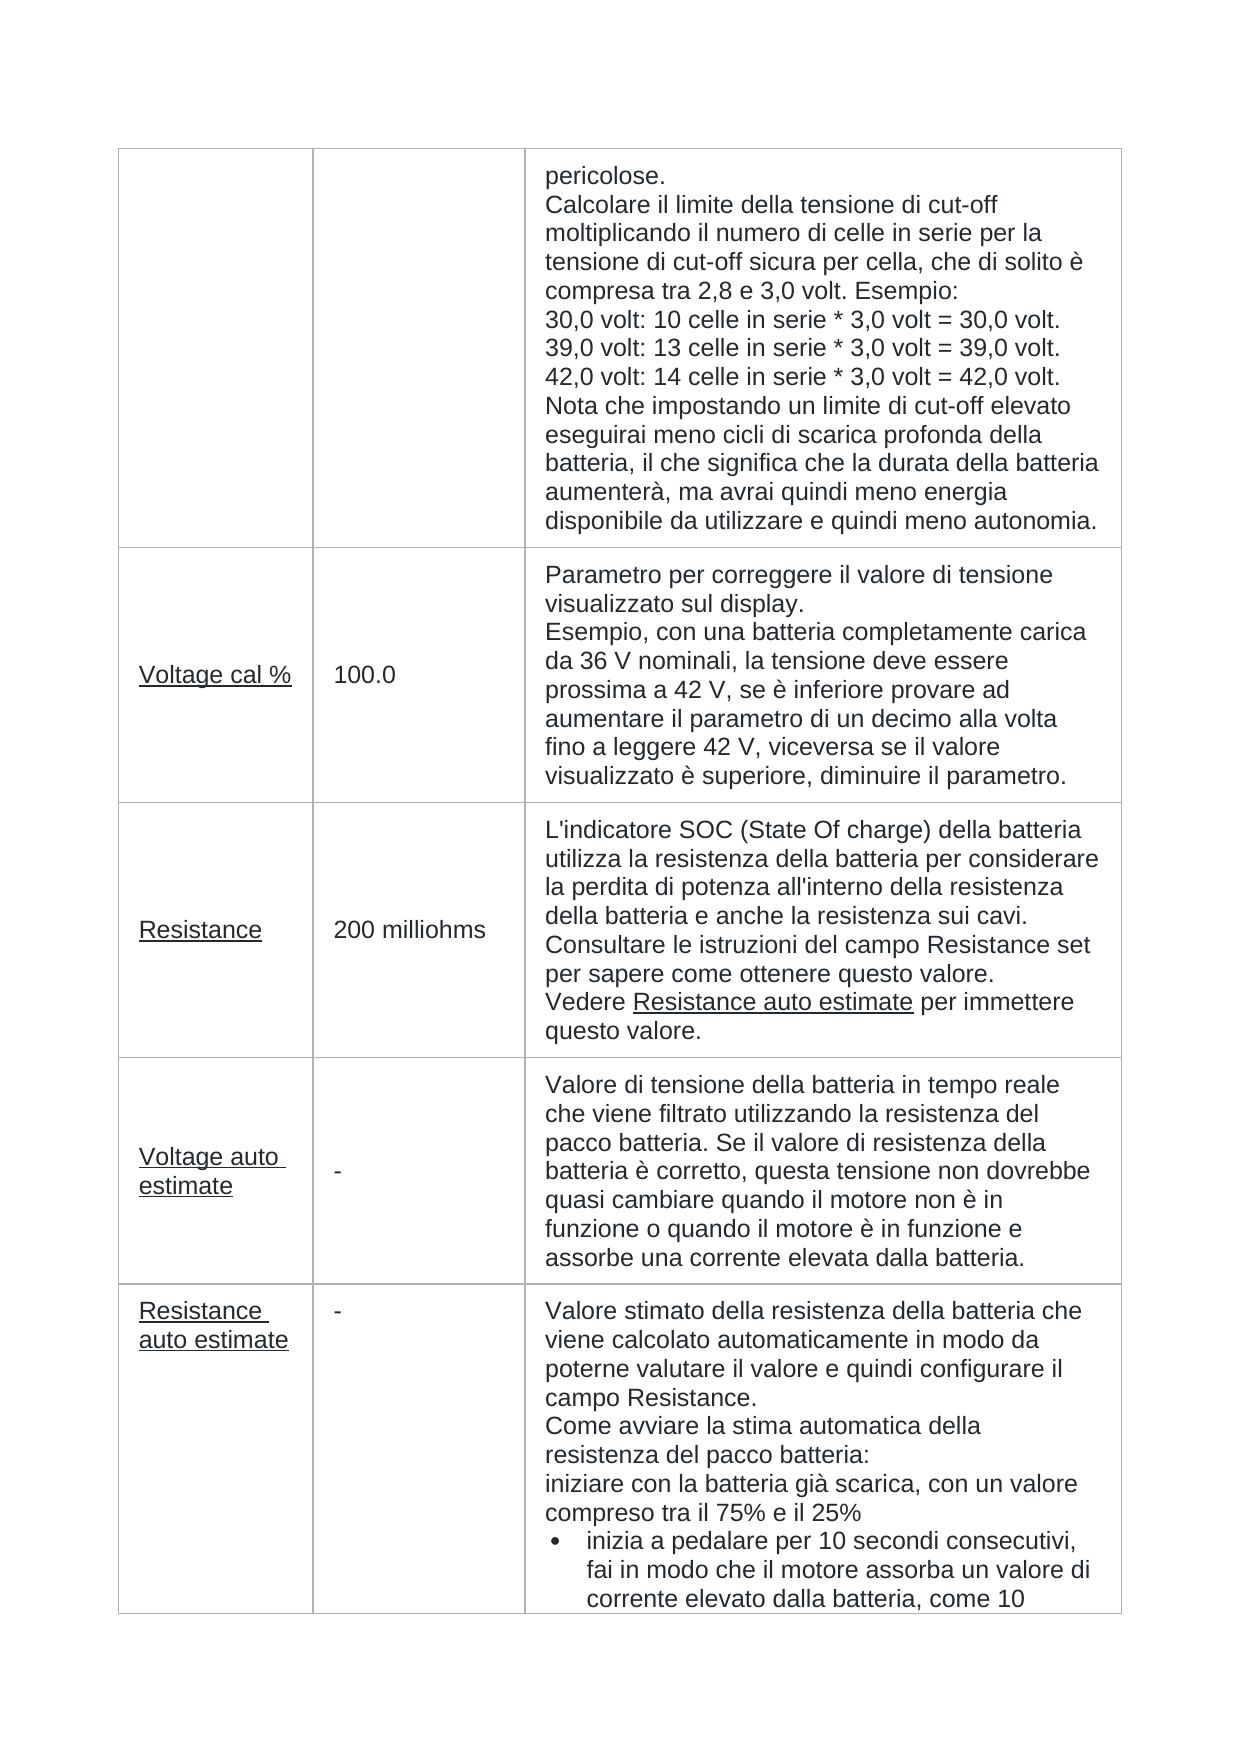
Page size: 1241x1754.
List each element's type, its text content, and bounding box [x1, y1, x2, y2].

table_cell Parametro per correggere il valore di tensione visualizzato sul display. Esempio, con una batteria completamente carica da 36 V nominali, la tensione deve essere prossima a 42 V, se è inferiore provare ad aumentare il parametro di un decimo alla volta fino a leggere 42 V, viceversa se il valore visualizzato è superiore, diminuire il parametro. [526, 548, 1121, 802]
table_cell Valore stimato della resistenza della batteria che viene calcolato automaticamente in modo da poterne valutare il valore e quindi configurare il campo Resistance. Come avviare la stima automatica della resistenza del pacco batteria: iniziare con la batteria già scarica, con un valore compreso tra il 75% e il 25% inizia a pedalare per 10 secondi consecutivi, fai in modo che il motore assorba un valore di corrente elevato dalla batteria, come 10 [526, 1285, 1121, 1613]
table_cell Resistance auto estimate [119, 1285, 312, 1613]
table_cell 100.0 [314, 548, 524, 802]
table_cell Resistance [119, 803, 312, 1057]
table_cell Voltage cal % [119, 548, 312, 802]
table_cell [119, 149, 312, 546]
table_cell 200 milliohms [314, 803, 524, 1057]
table_cell - [314, 1285, 524, 1613]
table_cell - [314, 1058, 524, 1283]
table_cell [314, 149, 524, 546]
table_cell Valore di tensione della batteria in tempo reale che viene filtrato utilizzando la resistenza del pacco batteria. Se il valore di resistenza della batteria è corretto, questa tensione non dovrebbe quasi cambiare quando il motore non è in funzione o quando il motore è in funzione e assorbe una corrente elevata dalla batteria. [526, 1058, 1121, 1283]
table_cell pericolose. Calcolare il limite della tensione di cut-off moltiplicando il numero di celle in serie per la tensione di cut-off sicura per cella, che di solito è compresa tra 2,8 e 3,0 volt. Esempio: 30,0 volt: 10 celle in serie * 3,0 volt = 30,0 volt. 39,0 volt: 13 celle in serie * 3,0 volt = 39,0 volt. 42,0 volt: 14 celle in serie * 3,0 volt = 42,0 volt. Nota che impostando un limite di cut-off elevato eseguirai meno cicli di scarica profonda della batteria, il che significa che la durata della batteria aumenterà, ma avrai quindi meno energia disponibile da utilizzare e quindi meno autonomia. [526, 149, 1121, 546]
table_cell L'indicatore SOC (State Of charge) della batteria utilizza la resistenza della batteria per considerare la perdita di potenza all'interno della resistenza della batteria e anche la resistenza sui cavi. Consultare le istruzioni del campo Resistance set per sapere come ottenere questo valore. Vedere Resistance auto estimate per immettere questo valore. [526, 803, 1121, 1057]
table_cell Voltage auto estimate [119, 1058, 312, 1283]
